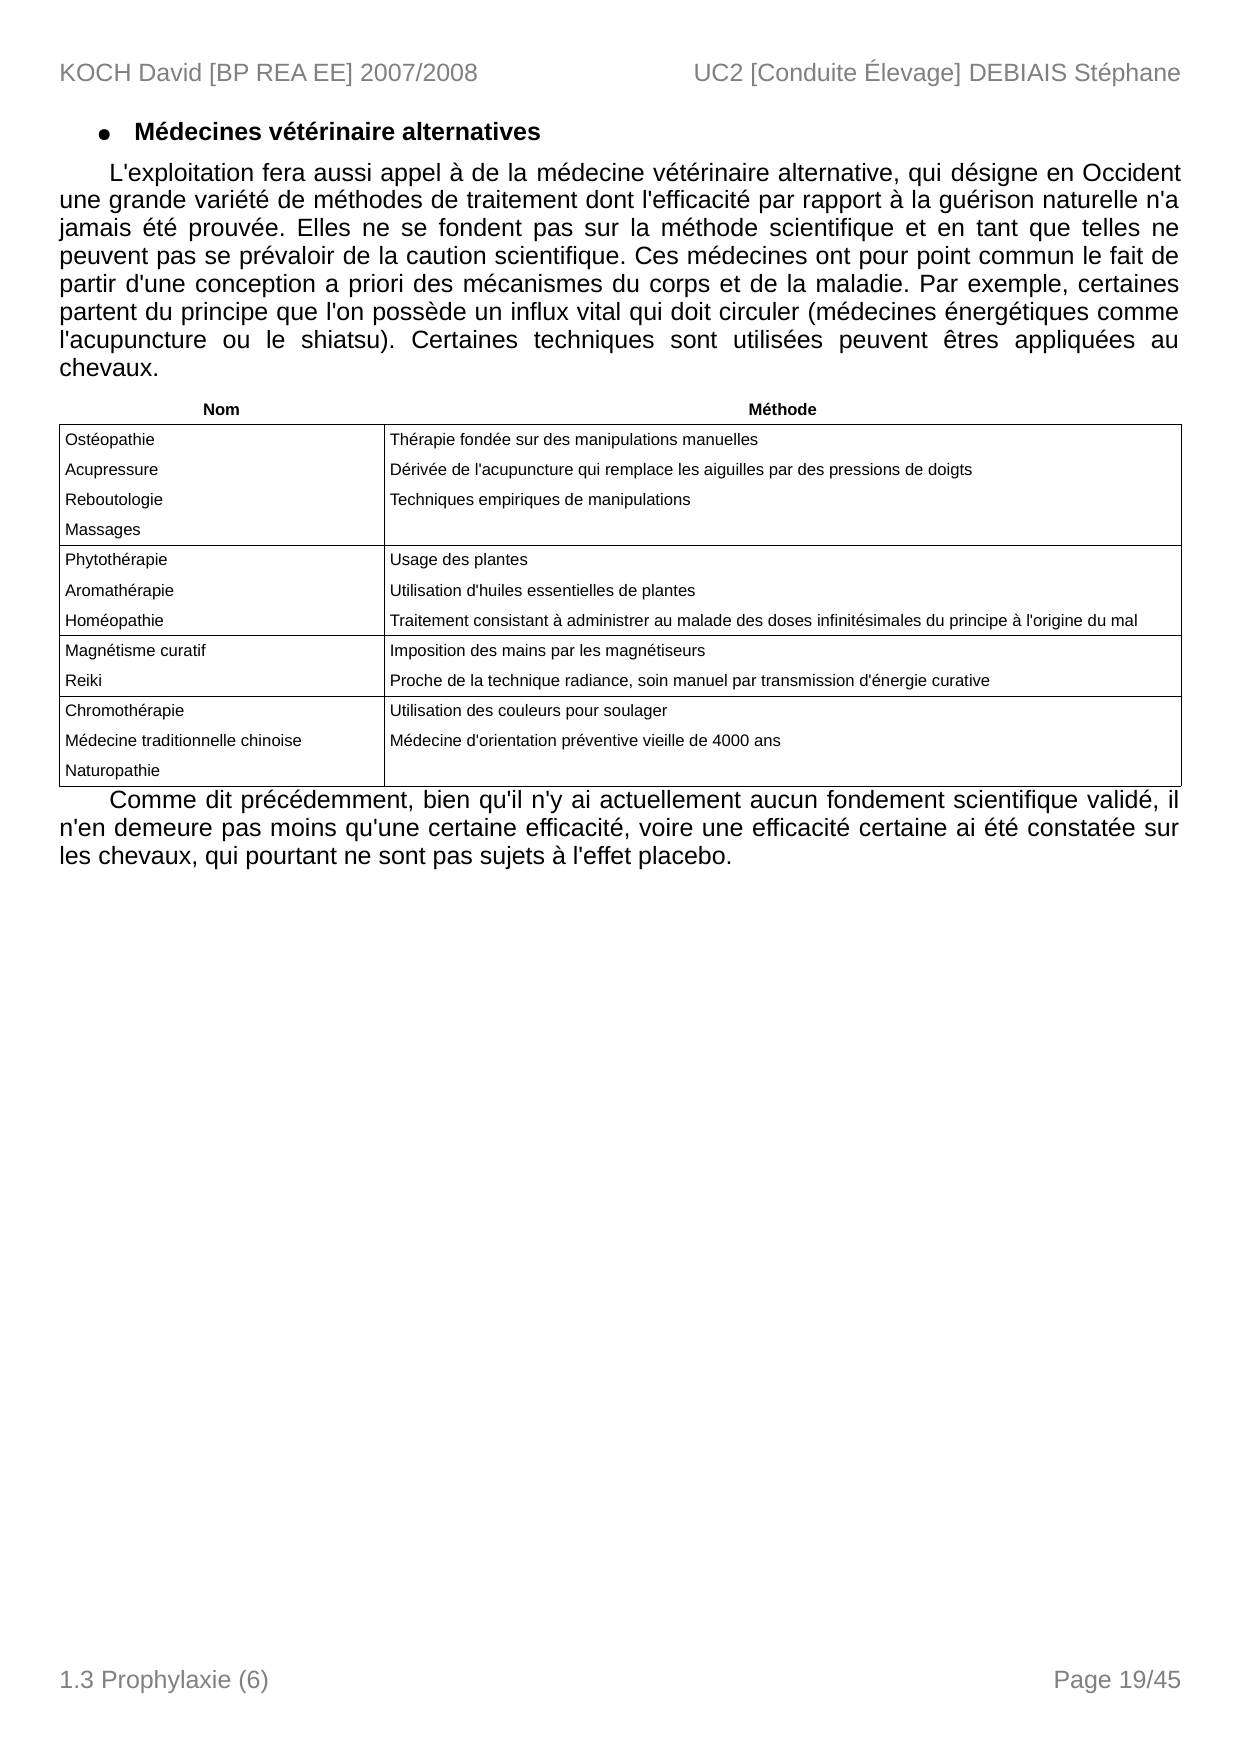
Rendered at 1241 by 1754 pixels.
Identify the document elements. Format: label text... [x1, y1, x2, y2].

table_cell Phytothérapie [60, 546, 384, 575]
text L'exploitation fera aussi appel à de la médecine vétérinaire alternative, qui désigne en Occident une grande variété de méthodes de traitement dont l'efficacité par rapport à la guérison naturelle n'a jamais été prouvée. Elles ne se fondent pas sur la méthode scientifique et en tant que telles ne peuvent pas se prévaloir de la caution scientifique. Ces médecines ont pour point commun le fait de partir d'une conception a priori des mécanismes du corps et de la maladie. Par exemple, certaines partent du principe que l'on possède un influx vital qui doit circuler (médecines énergétiques comme l'acupuncture ou le shiatsu). Certaines techniques sont utilisées peuvent êtres appliquées au chevaux. [59, 158, 1181, 382]
list Médecines vétérinaire alternatives [97, 118, 1181, 146]
table_header Méthode [384, 394, 1181, 424]
table_cell Médecine d'orientation préventive vieille de 4000 ans [385, 726, 1181, 756]
table_cell Proche de la technique radiance, soin manuel par transmission d'énergie curative [385, 666, 1181, 696]
table_cell Médecine traditionnelle chinoise [60, 726, 384, 756]
table_cell Techniques empiriques de manipulations [385, 485, 1181, 515]
table_cell Usage des plantes [385, 546, 1181, 575]
table_cell Aromathérapie [60, 575, 384, 605]
table_cell Homéopathie [60, 605, 384, 635]
table_cell Utilisation des couleurs pour soulager [385, 697, 1181, 726]
text Comme dit précédemment, bien qu'il n'y ai actuellement aucun fondement scientifique validé, il n'en demeure pas moins qu'une certaine efficacité, voire une efficacité certaine ai été constatée sur les chevaux, qui pourtant ne sont pas sujets à l'effet placebo. [59, 787, 1181, 870]
table_cell [385, 756, 1181, 786]
table_cell Naturopathie [60, 756, 384, 786]
table_cell Reiki [60, 666, 384, 696]
table_cell Acupressure [60, 455, 384, 485]
table_cell Magnétisme curatif [60, 636, 384, 666]
table_cell [385, 515, 1181, 545]
table_cell Thérapie fondée sur des manipulations manuelles [385, 425, 1181, 454]
table_cell Traitement consistant à administrer au malade des doses infinitésimales du principe à l'origine du mal [385, 605, 1181, 635]
table_cell Ostéopathie [60, 425, 384, 454]
table_cell Imposition des mains par les magnétiseurs [385, 636, 1181, 666]
table_cell Utilisation d'huiles essentielles de plantes [385, 575, 1181, 605]
table_cell Reboutologie [60, 485, 384, 515]
table_cell Chromothérapie [60, 697, 384, 726]
table_cell Dérivée de l'acupuncture qui remplace les aiguilles par des pressions de doigts [385, 455, 1181, 485]
table_header Nom [59, 394, 384, 424]
table_cell Massages [60, 515, 384, 545]
